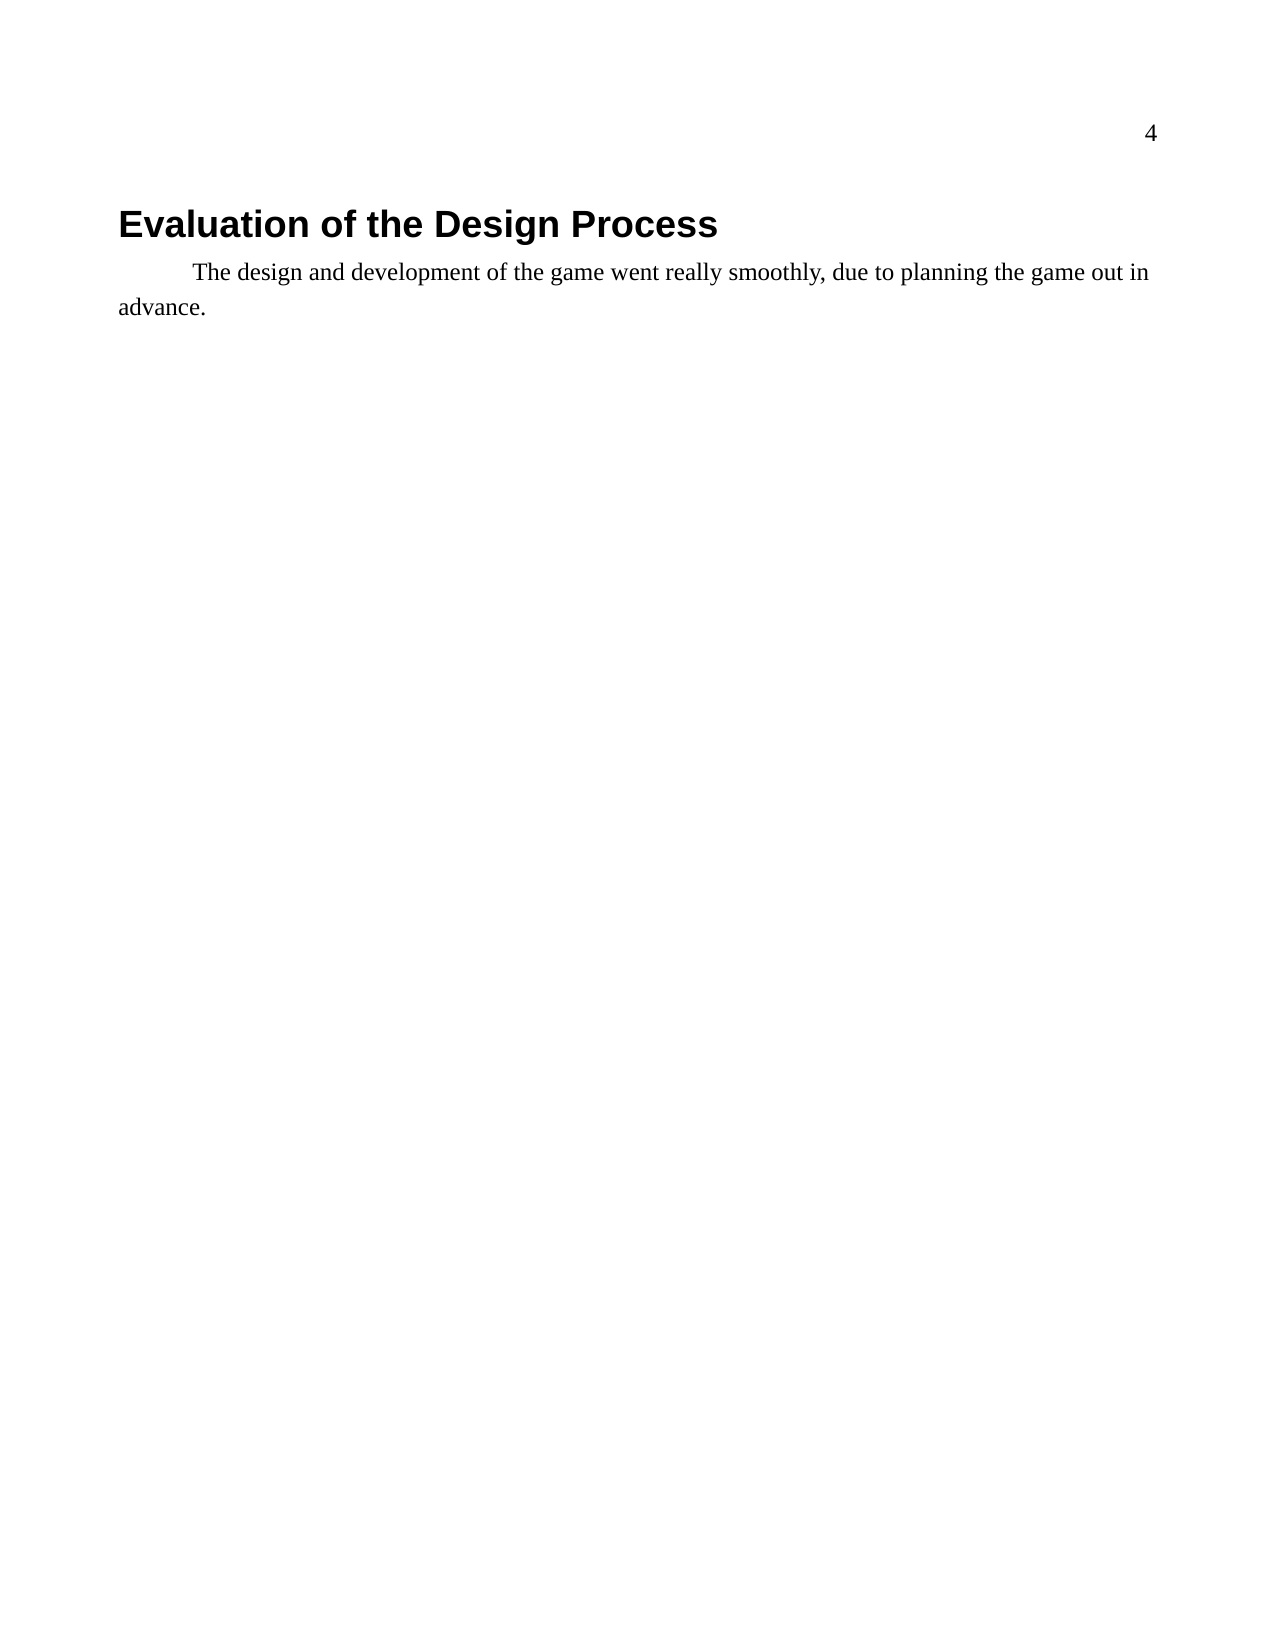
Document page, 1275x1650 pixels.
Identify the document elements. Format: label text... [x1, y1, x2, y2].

subtitle Evaluation of the Design Process [118, 201, 1157, 245]
text The design and development of the game went really smoothly, due to planning the game out in advance. [118, 257, 1157, 321]
